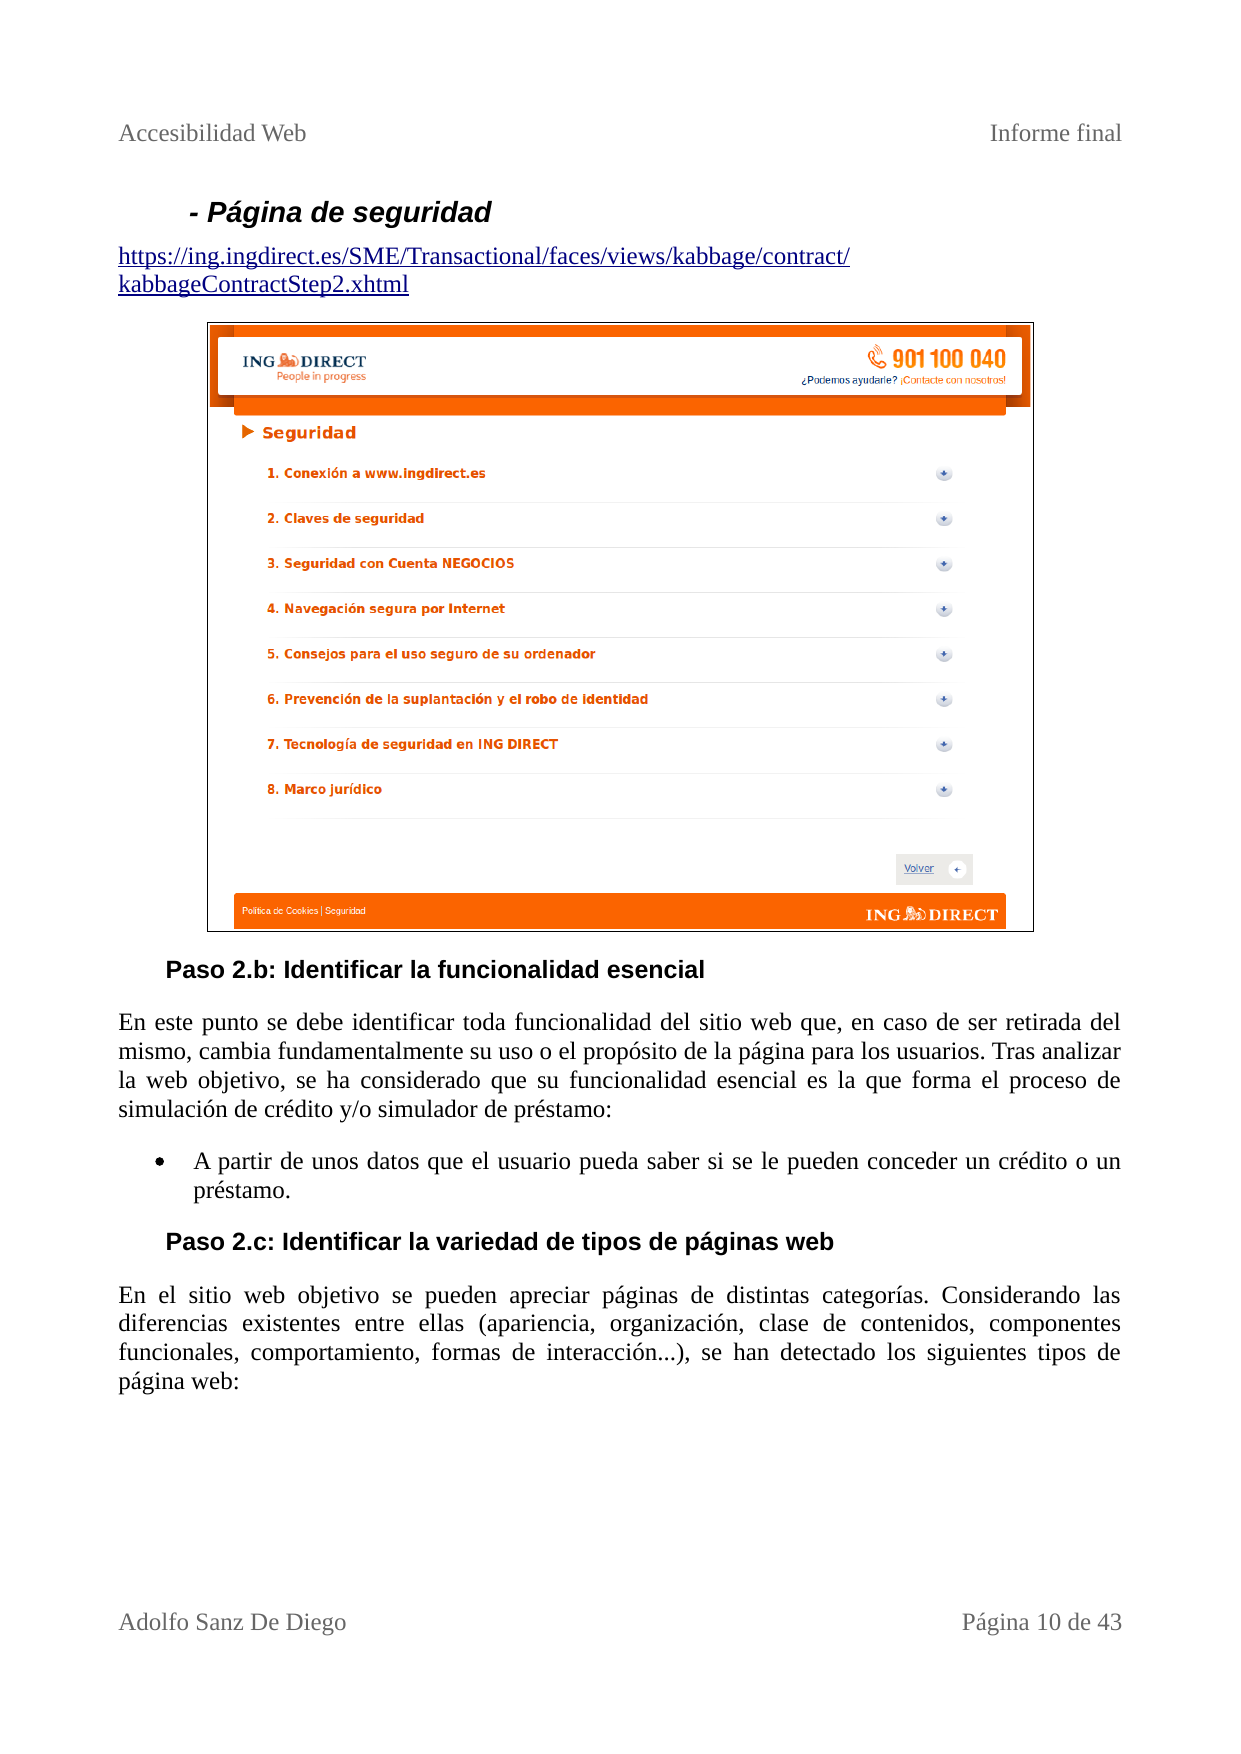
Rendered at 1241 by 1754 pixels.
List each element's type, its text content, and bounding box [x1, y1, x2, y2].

subtitle Paso 2.b: Identificar la funcionalidad esencial [165, 955, 1122, 984]
list A partir de unos datos que el usuario pueda saber si se le pueden conceder un crédito o un préstamo. [156, 1146, 1122, 1204]
text En el sitio web objetivo se pueden apreciar páginas de distintas categorías. Considerando las diferencias existentes entre ellas (apariencia, organización, clase de contenidos, componentes funcionales, comportamiento, formas de interacción...), se han detectado los siguientes tipos de página web: [118, 1280, 1122, 1395]
text En este punto se debe identificar toda funcionalidad del sitio web que, en caso de ser retirada del mismo, cambia fundamentalmente su uso o el propósito de la página para los usuarios. Tras analizar la web objetivo, se ha considerado que su funcionalidad esencial es la que forma el proceso de simulación de crédito y/o simulador de préstamo: [118, 1007, 1122, 1122]
text https://ing.ingdirect.es/SME/Transactional/faces/views/kabbage/contract/kabbageContractStep2.xhtml [118, 241, 1122, 298]
subtitle Página de seguridad [189, 196, 1122, 229]
subtitle Paso 2.c: Identificar la variedad de tipos de páginas web [165, 1227, 1122, 1256]
picture [209, 325, 1031, 929]
